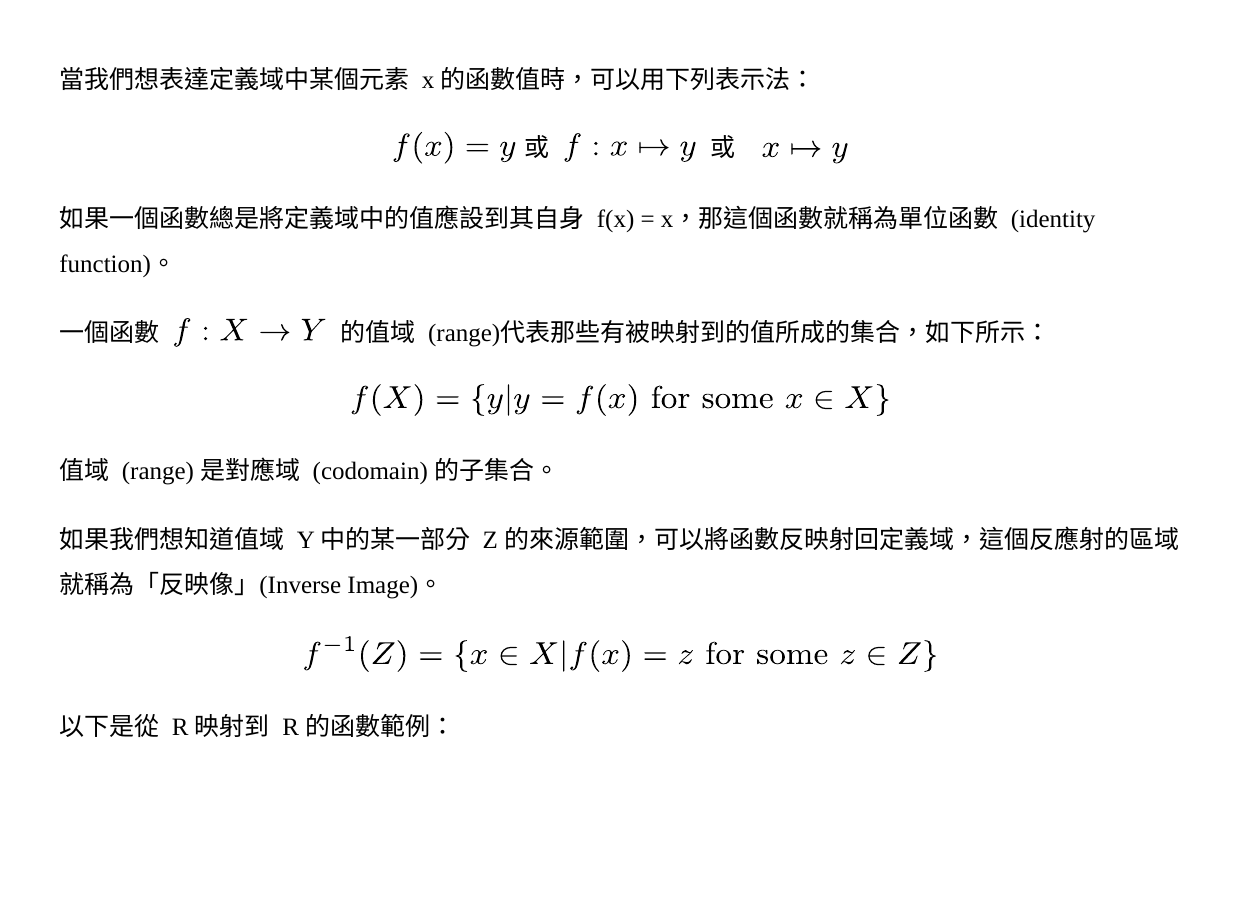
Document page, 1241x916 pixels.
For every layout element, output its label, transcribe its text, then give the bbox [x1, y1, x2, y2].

text 或 或 [59, 128, 1181, 166]
text 如果我們想知道值域 Y 中的某一部分 Z 的來源範圍，可以將函數反映射回定義域，這個反應射的區域就稱為「反映像」(Inverse Image)。 [59, 519, 1181, 601]
text 值域 (range) 是對應域 (codomain) 的子集合。 [59, 450, 1181, 487]
text 當我們想表達定義域中某個元素 x 的函數值時，可以用下列表示法： [59, 59, 1181, 95]
text 一個函數 的值域 (range)代表那些有被映射到的值所成的集合，如下所示： [59, 313, 1181, 349]
text 如果一個函數總是將定義域中的值應設到其自身 f(x) = x，那這個函數就稱為單位函數 (identity function)。 [59, 199, 1181, 280]
text 以下是從 R 映射到 R 的函數範例： [59, 707, 1181, 743]
